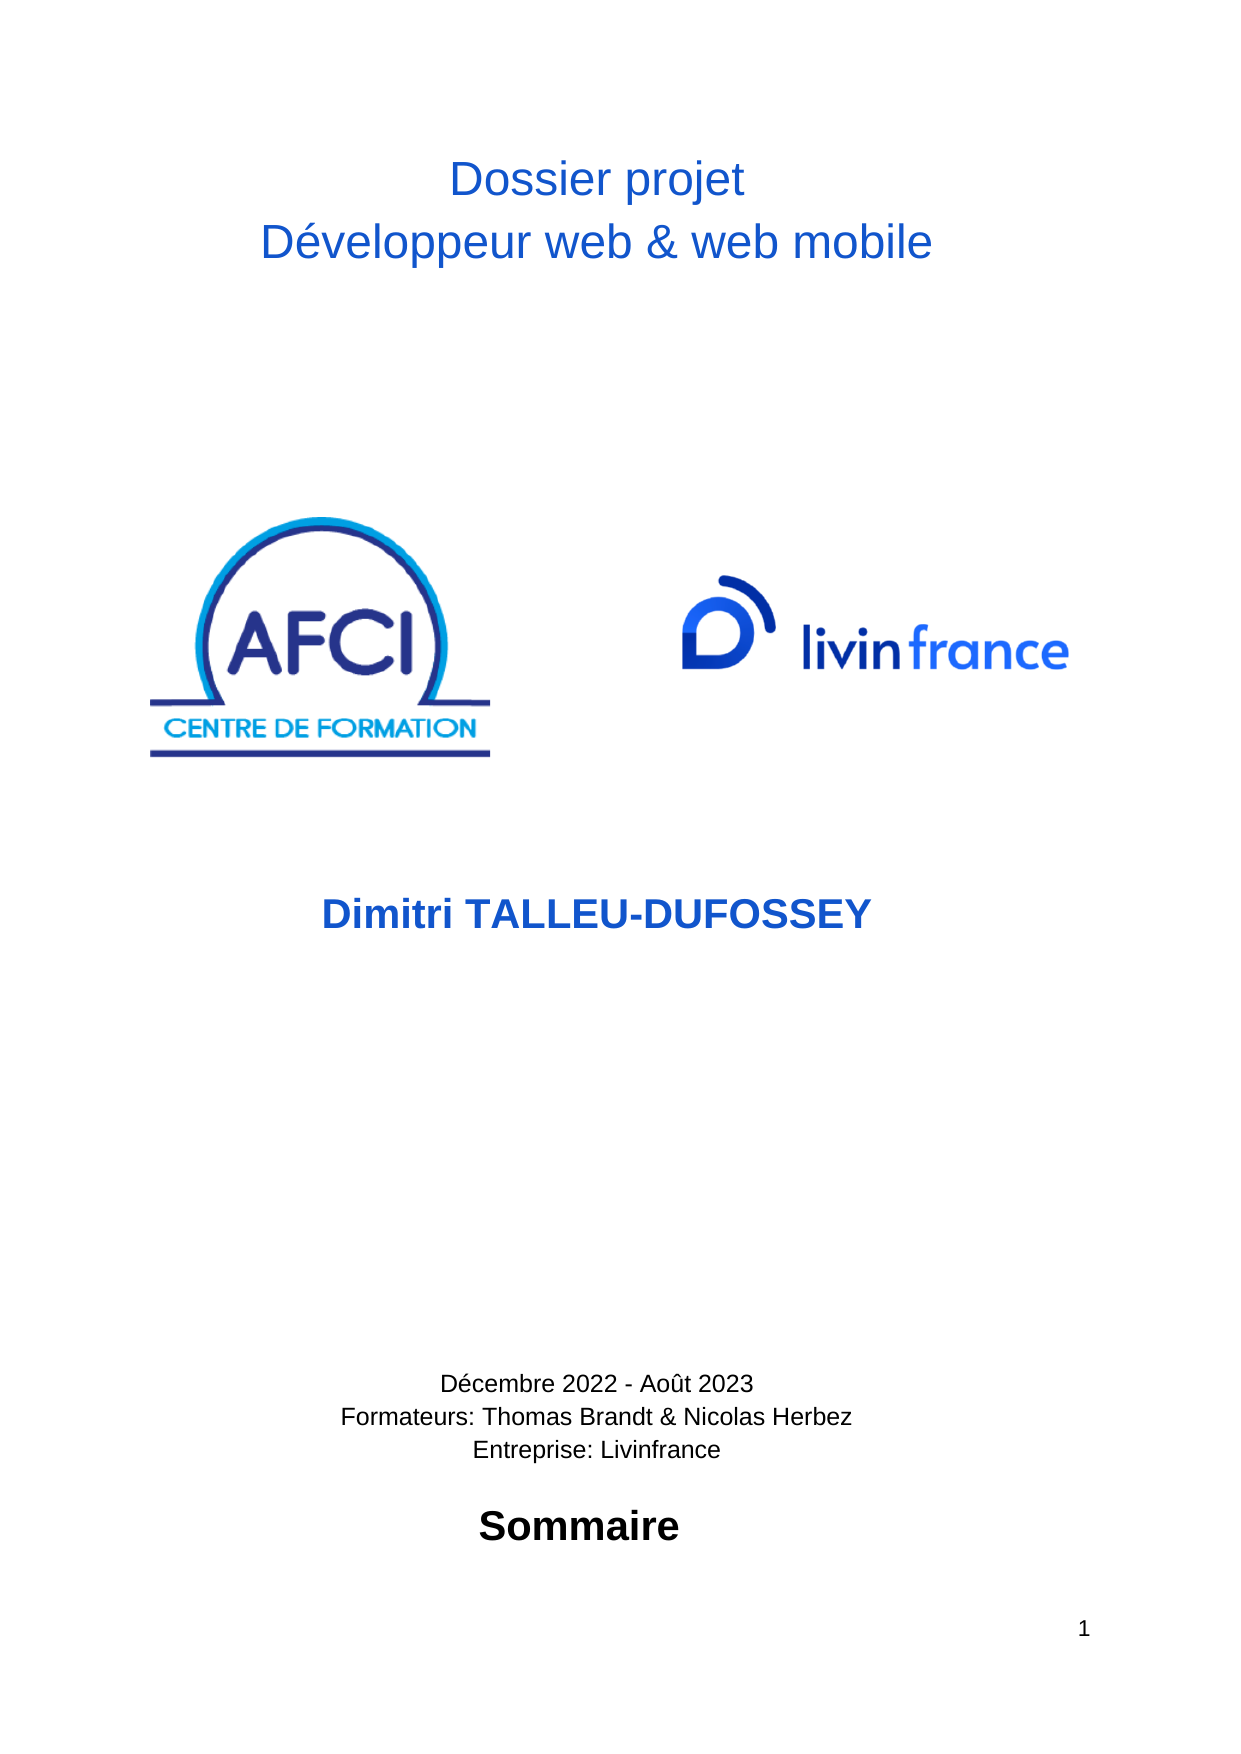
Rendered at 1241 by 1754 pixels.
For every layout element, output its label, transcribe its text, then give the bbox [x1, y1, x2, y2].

text Dossier projet [103, 150, 1090, 205]
text Sommaire [403, 1501, 1090, 1549]
text Formateurs: Thomas Brandt & Nicolas Herbez [103, 1402, 1090, 1431]
text Développeur web & web mobile [103, 213, 1090, 268]
text Entreprise: Livinfrance [103, 1435, 1090, 1463]
text Décembre 2022 - Août 2023 [103, 1369, 1090, 1397]
picture [667, 517, 1082, 759]
picture [150, 517, 491, 758]
text Dimitri TALLEU-DUFOSSEY [103, 889, 1090, 937]
